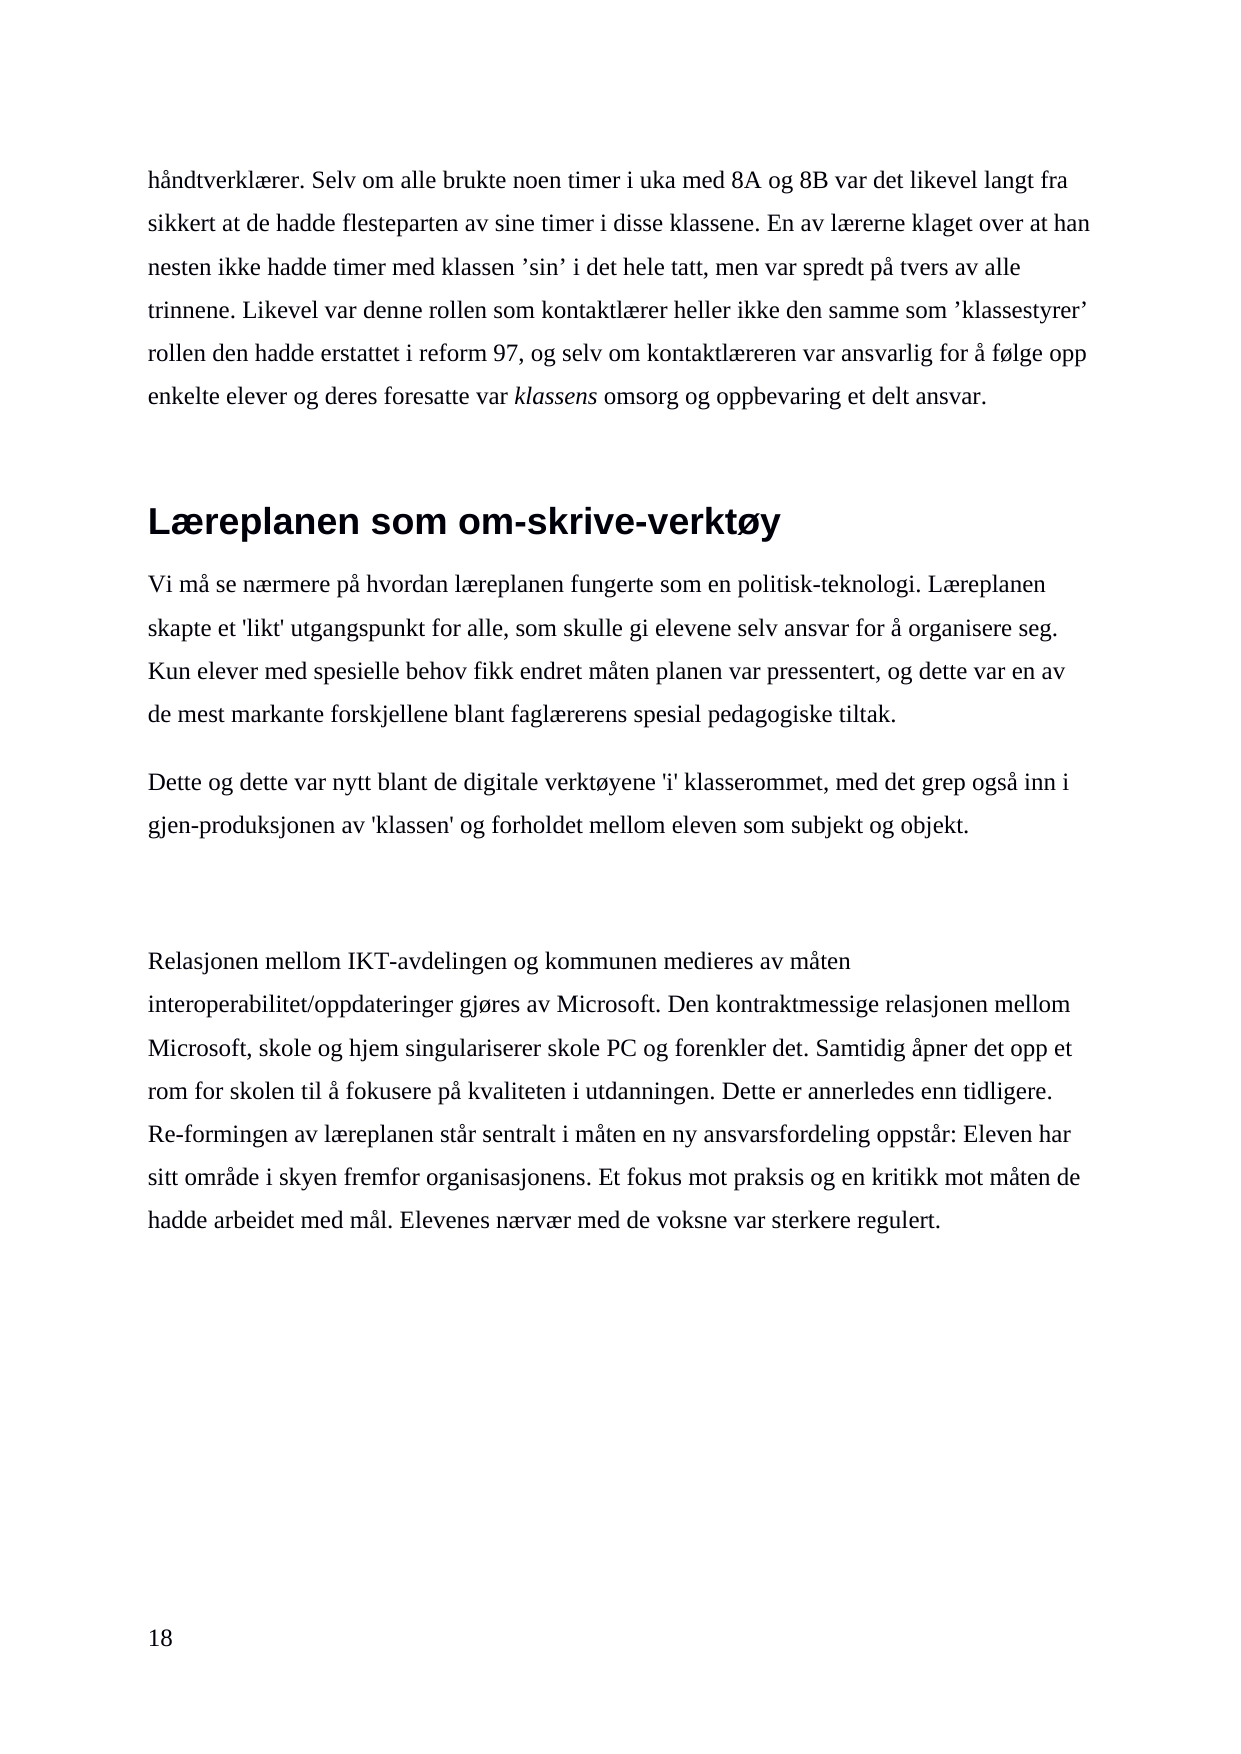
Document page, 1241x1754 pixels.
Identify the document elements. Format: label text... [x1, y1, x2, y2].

text Dette og dette var nytt blant de digitale verktøyene 'i' klasserommet, med det grep også inn i gjen-produksjonen av 'klassen' og forholdet mellom eleven som subjekt og objekt. [148, 767, 1092, 839]
text Relasjonen mellom IKT-avdelingen og kommunen medieres av måten interoperabilitet/oppdateringer gjøres av Microsoft. Den kontraktmessige relasjonen mellom Microsoft, skole og hjem singulariserer skole PC og forenkler det. Samtidig åpner det opp et rom for skolen til å fokusere på kvaliteten i utdanningen. Dette er annerledes enn tidligere. Re-formingen av læreplanen står sentralt i måten en ny ansvarsfordeling oppstår: Eleven har sitt område i skyen fremfor organisasjonens. Et fokus mot praksis og en kritikk mot måten de hadde arbeidet med mål. Elevenes nærvær med de voksne var sterkere regulert. [148, 946, 1092, 1234]
subtitle Læreplanen som om-skrive-verktøy [148, 499, 1092, 542]
text Vi må se nærmere på hvordan læreplanen fungerte som en politisk-teknologi. Læreplanen skapte et 'likt' utgangspunkt for alle, som skulle gi elevene selv ansvar for å organisere seg. Kun elever med spesielle behov fikk endret måten planen var pressentert, og dette var en av de mest markante forskjellene blant faglærerens spesial pedagogiske tiltak. [148, 569, 1092, 728]
text håndtverklærer. Selv om alle brukte noen timer i uka med 8A og 8B var det likevel langt fra sikkert at de hadde flesteparten av sine timer i disse klassene. En av lærerne klaget over at han nesten ikke hadde timer med klassen ’sin’ i det hele tatt, men var spredt på tvers av alle trinnene. Likevel var denne rollen som kontaktlærer heller ikke den samme som ’klassestyrer’ rollen den hadde erstattet i reform 97, og selv om kontaktlæreren var ansvarlig for å følge opp enkelte elever og deres foresatte var klassens omsorg og oppbevaring et delt ansvar. [148, 165, 1092, 410]
